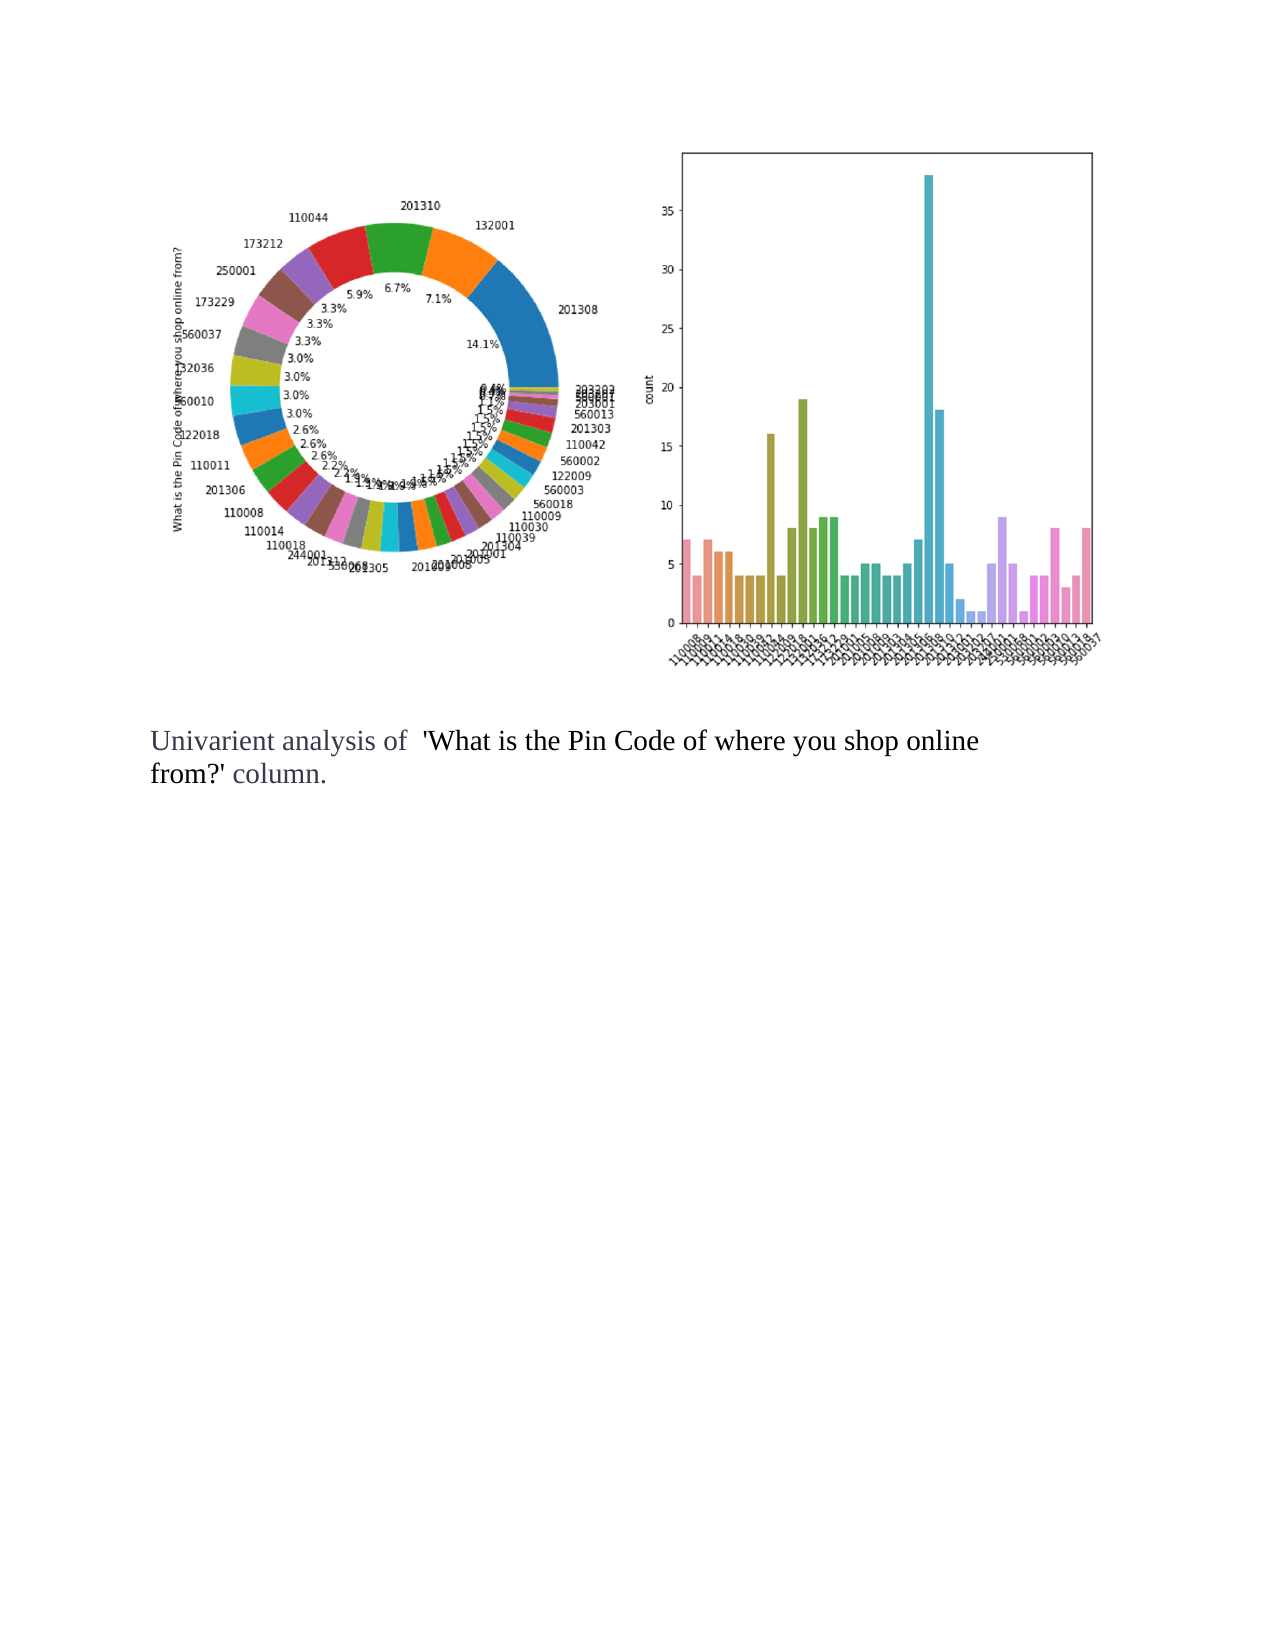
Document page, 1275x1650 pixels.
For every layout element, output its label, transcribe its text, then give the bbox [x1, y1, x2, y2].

text from?' column. [150, 757, 1125, 790]
text Univarient analysis of 'What is the Pin Code of where you shop online [150, 723, 1125, 757]
